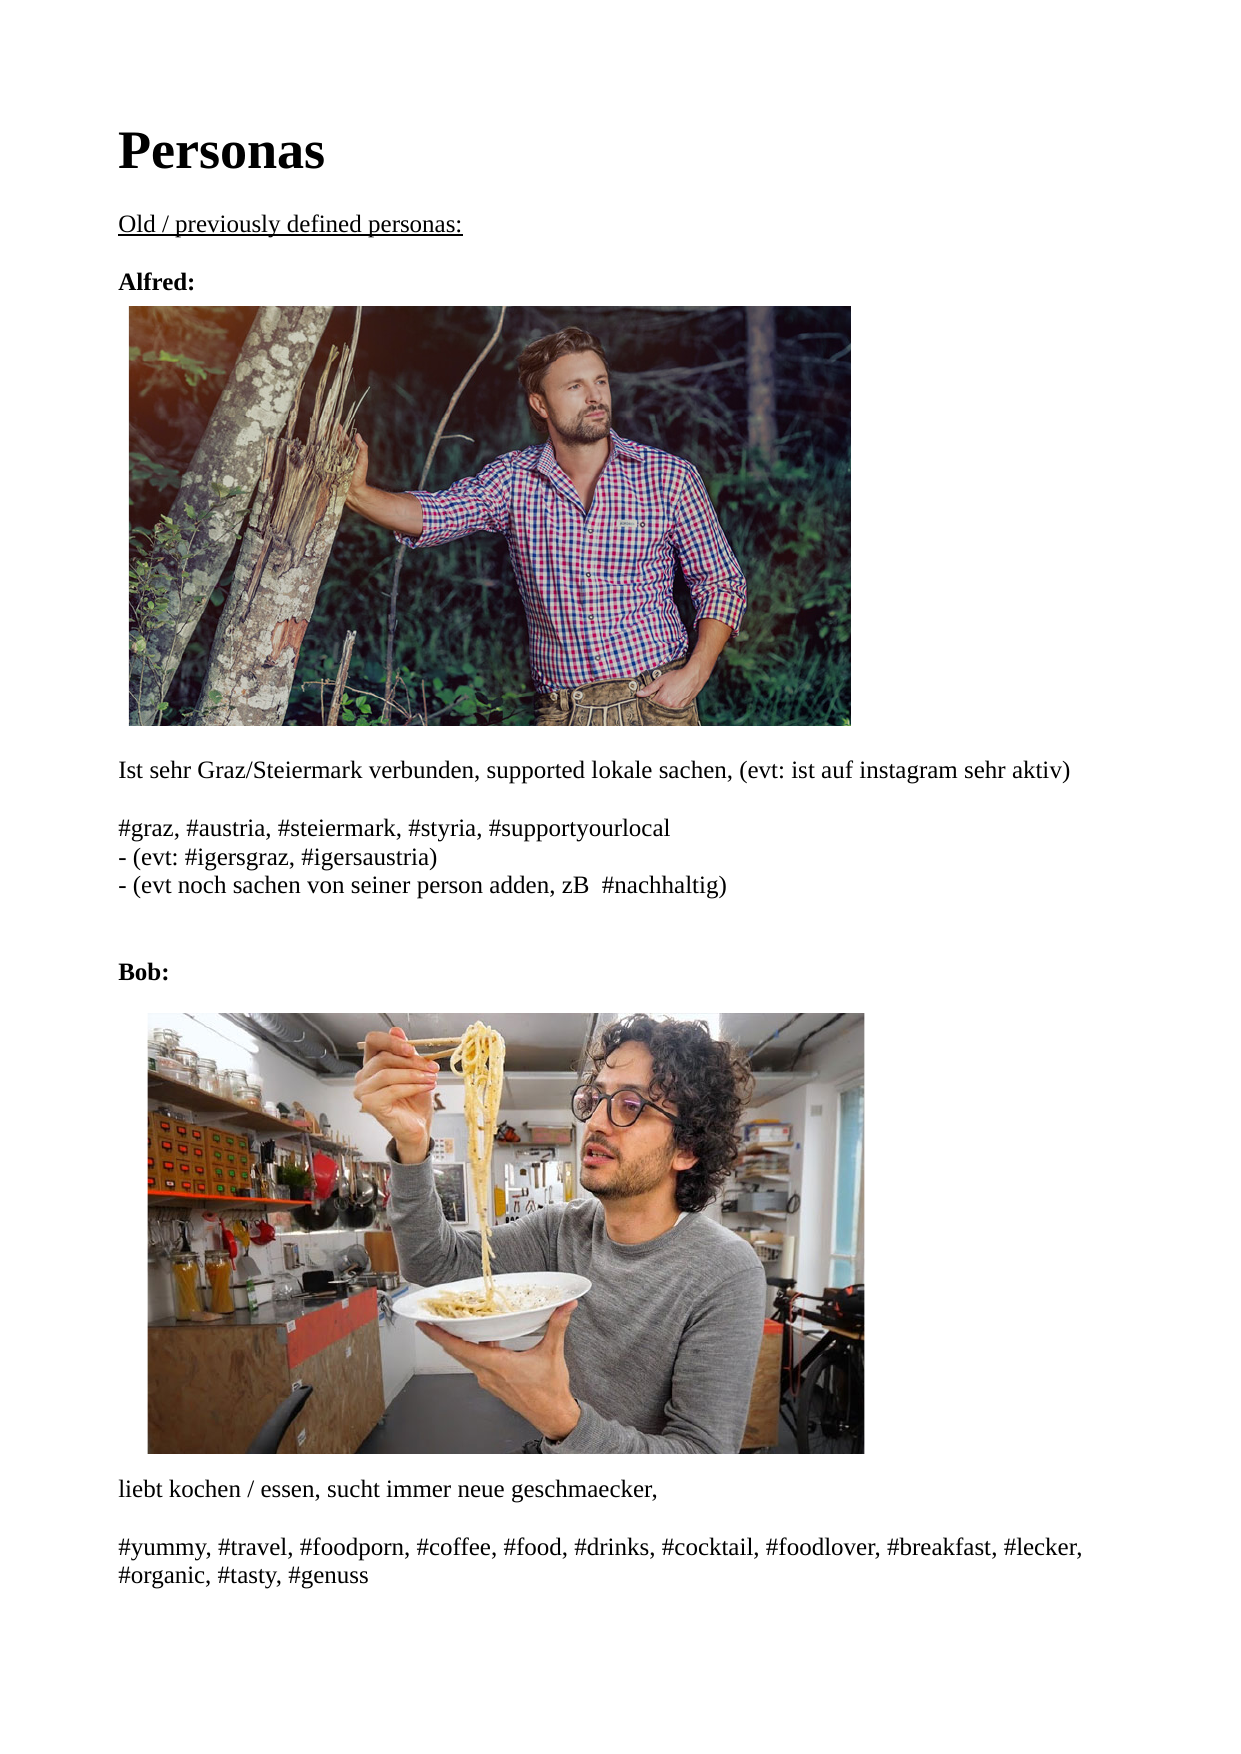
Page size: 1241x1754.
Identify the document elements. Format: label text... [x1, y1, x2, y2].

text liebt kochen / essen, sucht immer neue geschmaecker, [118, 1474, 1122, 1503]
picture [128, 306, 851, 726]
text Alfred: [118, 267, 1122, 295]
text #yummy, #travel, #foodporn, #coffee, #food, #drinks, #cocktail, #foodlover, #breakfast, #lecker, #organic, #tasty, #genuss [118, 1532, 1122, 1589]
text Ist sehr Graz/Steiermark verbunden, supported lokale sachen, (evt: ist auf instagram sehr aktiv) [118, 755, 1122, 784]
picture [147, 1013, 865, 1454]
text #graz, #austria, #steiermark, #styria, #supportyourlocal [118, 813, 1122, 842]
text Old / previously defined personas: [118, 209, 1122, 238]
text - (evt: #igersgraz, #igersaustria) [118, 842, 1122, 870]
text Bob: [118, 957, 1122, 985]
text - (evt noch sachen von seiner person adden, zB #nachhaltig) [118, 870, 1122, 899]
text Personas [118, 118, 1122, 180]
